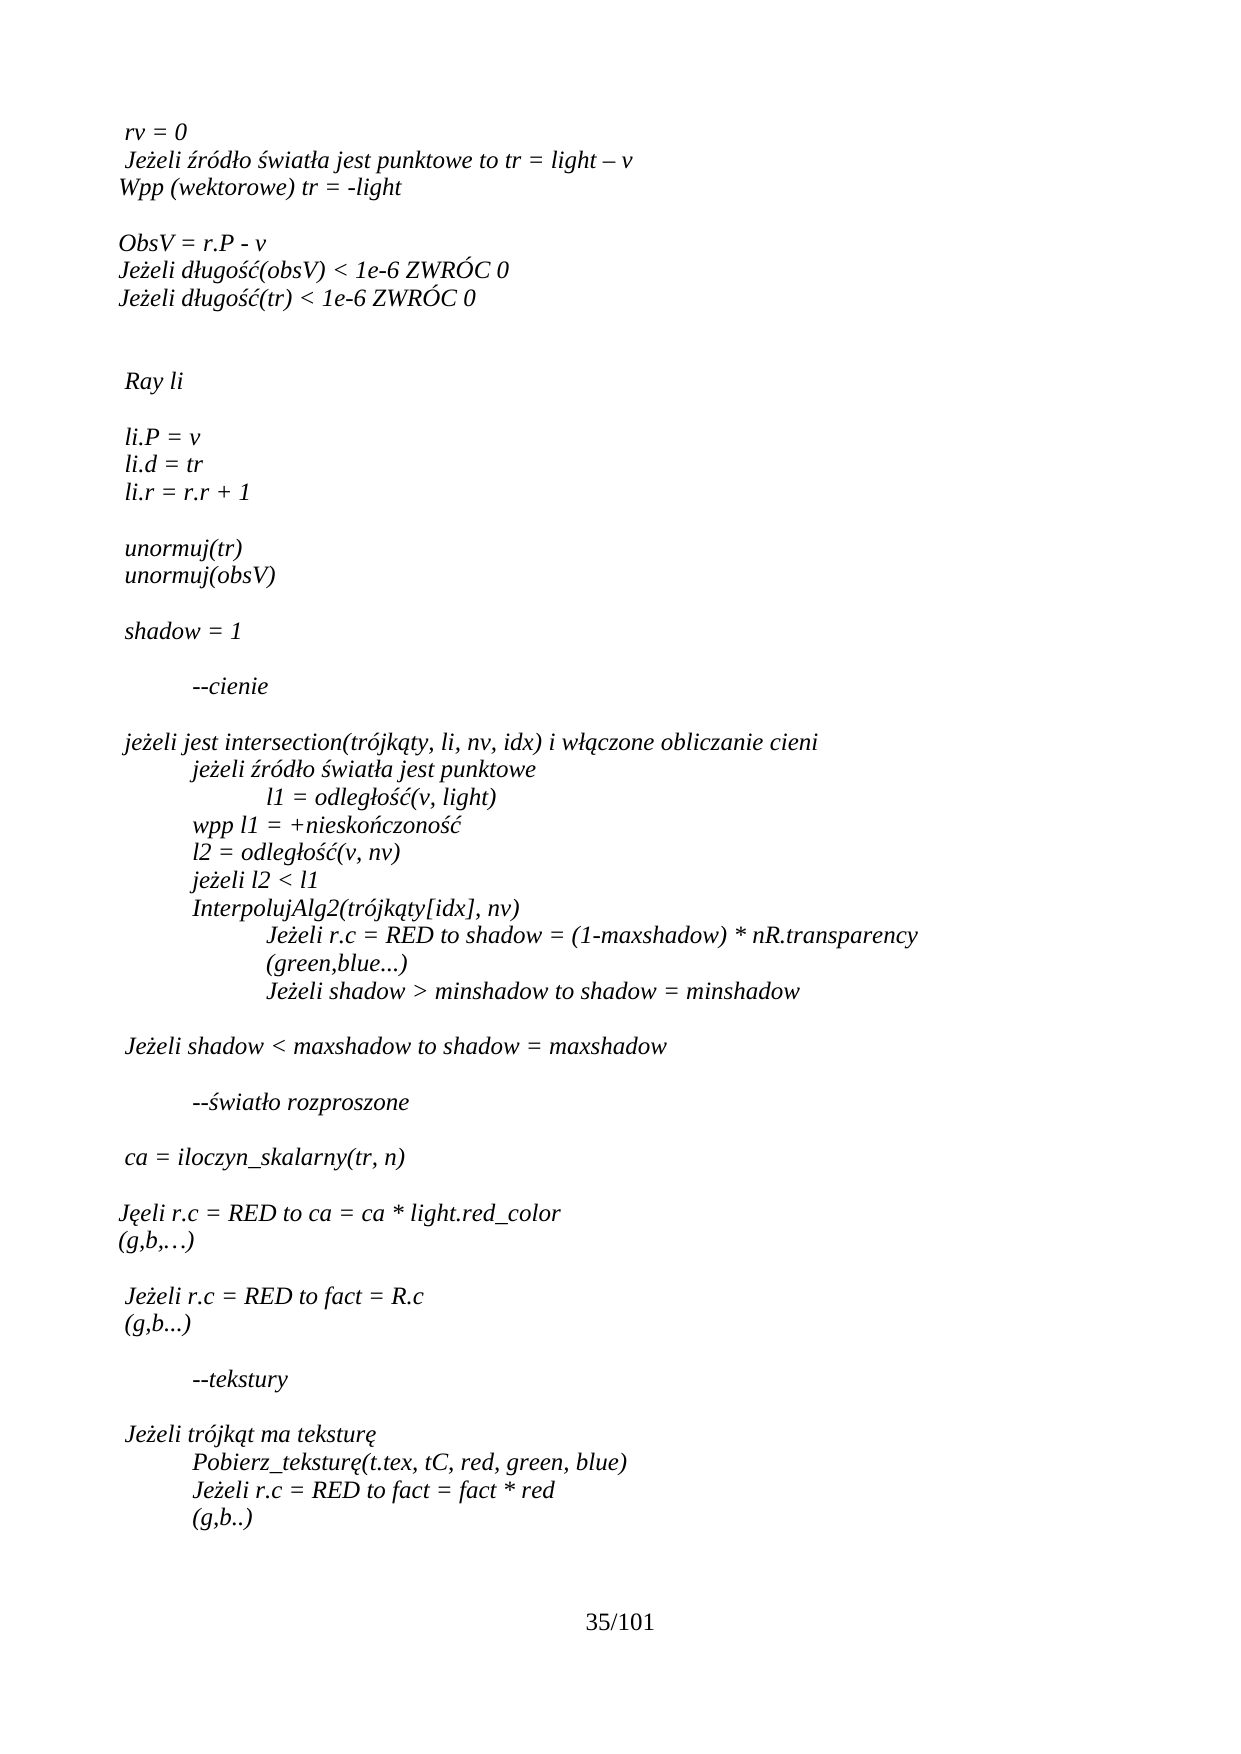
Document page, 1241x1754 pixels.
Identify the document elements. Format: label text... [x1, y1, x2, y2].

text wpp l1 = +nieskończoność [118, 811, 1122, 838]
text jeżeli źródło światła jest punktowe [118, 755, 1122, 783]
text (g,b,…) [118, 1226, 1122, 1254]
text jeżeli jest intersection(trójkąty, li, nv, idx) i włączone obliczanie cieni [118, 728, 1122, 755]
text --tekstury [118, 1365, 1122, 1393]
text Jeżeli shadow > minshadow to shadow = minshadow [118, 977, 1122, 1005]
text unormuj(obsV) [118, 561, 1122, 589]
text l1 = odległość(v, light) [118, 783, 1122, 811]
text (g,b..) [118, 1503, 1122, 1531]
text (green,blue...) [118, 949, 1122, 977]
text Jeżeli shadow < maxshadow to shadow = maxshadow [118, 1032, 1122, 1060]
text --światło rozproszone [118, 1088, 1122, 1116]
text shadow = 1 [118, 617, 1122, 644]
text unormuj(tr) [118, 534, 1122, 561]
text Jęeli r.c = RED to ca = ca * light.red_color [118, 1199, 1122, 1226]
text Jeżeli długość(obsV) < 1e-6 ZWRÓC 0 [118, 257, 1122, 284]
text Jeżeli r.c = RED to fact = R.c [118, 1282, 1122, 1309]
text Jeżeli r.c = RED to shadow = (1-maxshadow) * nR.transparency [118, 922, 1122, 949]
text ObsV = r.P - v [118, 229, 1122, 257]
text rv = 0 [118, 118, 1122, 146]
text li.d = tr [118, 451, 1122, 478]
text --cienie [118, 672, 1122, 700]
text Jeżeli r.c = RED to fact = fact * red [118, 1476, 1122, 1503]
text Jeżeli źródło światła jest punktowe to tr = light – v [118, 146, 1122, 173]
text li.P = v [118, 423, 1122, 451]
text Ray li [118, 367, 1122, 395]
text jeżeli l2 < l1 [118, 866, 1122, 894]
text Jeżeli trójkąt ma teksturę [118, 1420, 1122, 1448]
text (g,b...) [118, 1309, 1122, 1337]
text li.r = r.r + 1 [118, 478, 1122, 506]
text Jeżeli długość(tr) < 1e-6 ZWRÓC 0 [118, 284, 1122, 312]
text ca = iloczyn_skalarny(tr, n) [118, 1143, 1122, 1171]
text l2 = odległość(v, nv) [118, 838, 1122, 866]
text InterpolujAlg2(trójkąty[idx], nv) [118, 894, 1122, 922]
text Pobierz_teksturę(t.tex, tC, red, green, blue) [118, 1448, 1122, 1476]
text Wpp (wektorowe) tr = -light [118, 173, 1122, 201]
